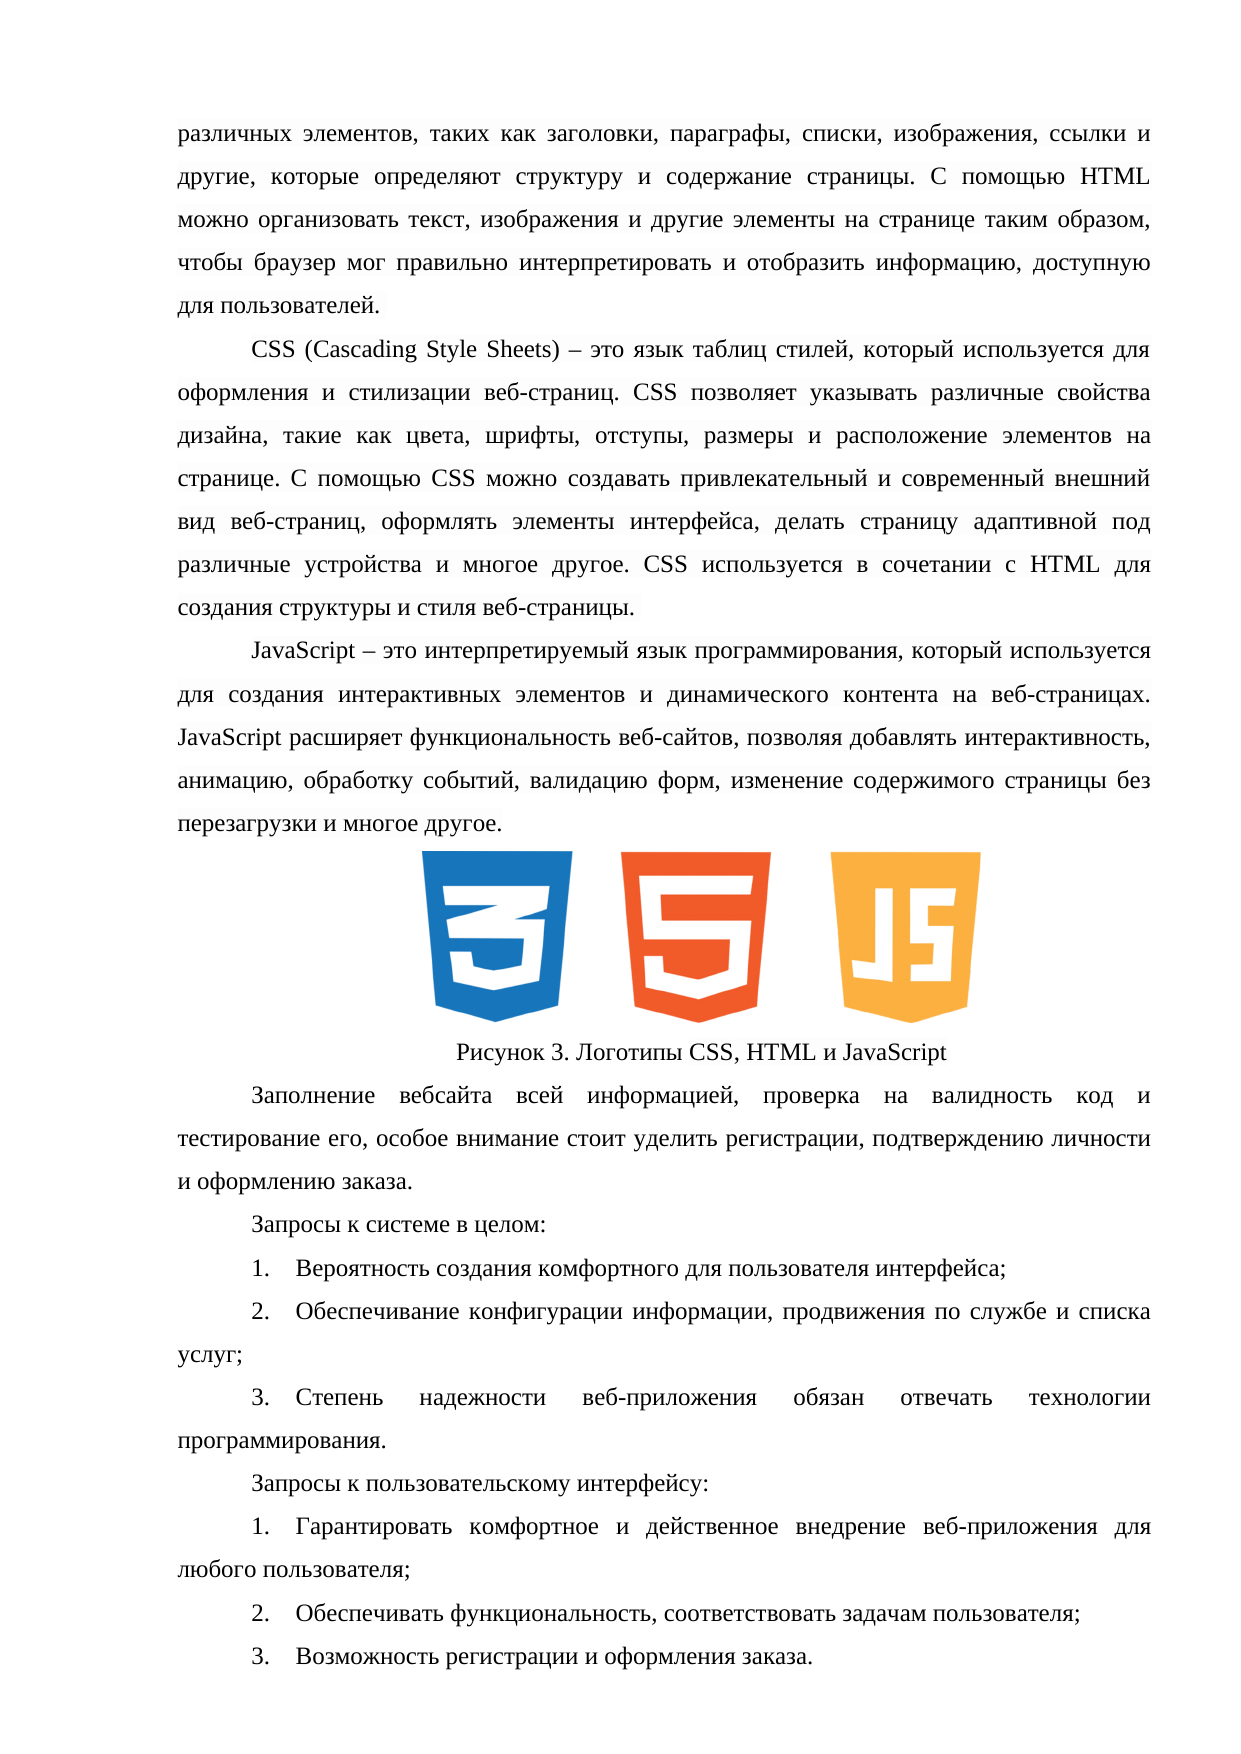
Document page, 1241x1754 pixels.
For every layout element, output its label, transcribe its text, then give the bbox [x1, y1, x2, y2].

list Обеспечивать функциональность, соответствовать задачам пользователя; [177, 1598, 1152, 1626]
text Рисунок 3. Логотипы CSS, HTML и JavaScript [177, 1037, 1152, 1066]
text Заполнение вебсайта всей информацией, проверка на валидность код и тестирование его, особое внимание стоит уделить регистрации, подтверждению личности и оформлению заказа. [177, 1080, 1152, 1195]
picture [422, 851, 981, 1023]
list Гарантировать комфортное и действенное внедрение веб-приложения для любого пользователя; [177, 1511, 1152, 1583]
text JavaScript – это интерпретируемый язык программирования, который используется для создания интерактивных элементов и динамического контента на веб-страницах. JavaScript расширяет функциональность веб-сайтов, позволяя добавлять интерактивность, анимацию, обработку событий, валидацию форм, изменение содержимого страницы без перезагрузки и многое другое. [177, 636, 1152, 837]
list Обеспечивание конфигурации информации, продвижения по службе и списка услуг; [177, 1296, 1152, 1368]
text Запросы к пользовательскому интерфейсу: [177, 1468, 1152, 1497]
list Возможность регистрации и оформления заказа. [177, 1641, 1152, 1669]
text CSS (Cascading Style Sheets) – это язык таблиц стилей, который используется для оформления и стилизации веб-страниц. CSS позволяет указывать различные свойства дизайна, такие как цвета, шрифты, отступы, размеры и расположение элементов на странице. С помощью CSS можно создавать привлекательный и современный внешний вид веб-страниц, оформлять элементы интерфейса, делать страницу адаптивной под различные устройства и многое другое. CSS используется в сочетании с HTML для создания структуры и стиля веб-страницы. [177, 334, 1152, 621]
list Степень надежности веб-приложения обязан отвечать технологии программирования. [177, 1382, 1152, 1454]
text Запросы к системе в целом: [177, 1209, 1152, 1238]
text различных элементов, таких как заголовки, параграфы, списки, изображения, ссылки и другие, которые определяют структуру и содержание страницы. С помощью HTML можно организовать текст, изображения и другие элементы на странице таким образом, чтобы браузер мог правильно интерпретировать и отобразить информацию, доступную для пользователей. [177, 118, 1152, 319]
list Вероятность создания комфортного для пользователя интерфейса; [177, 1253, 1152, 1281]
